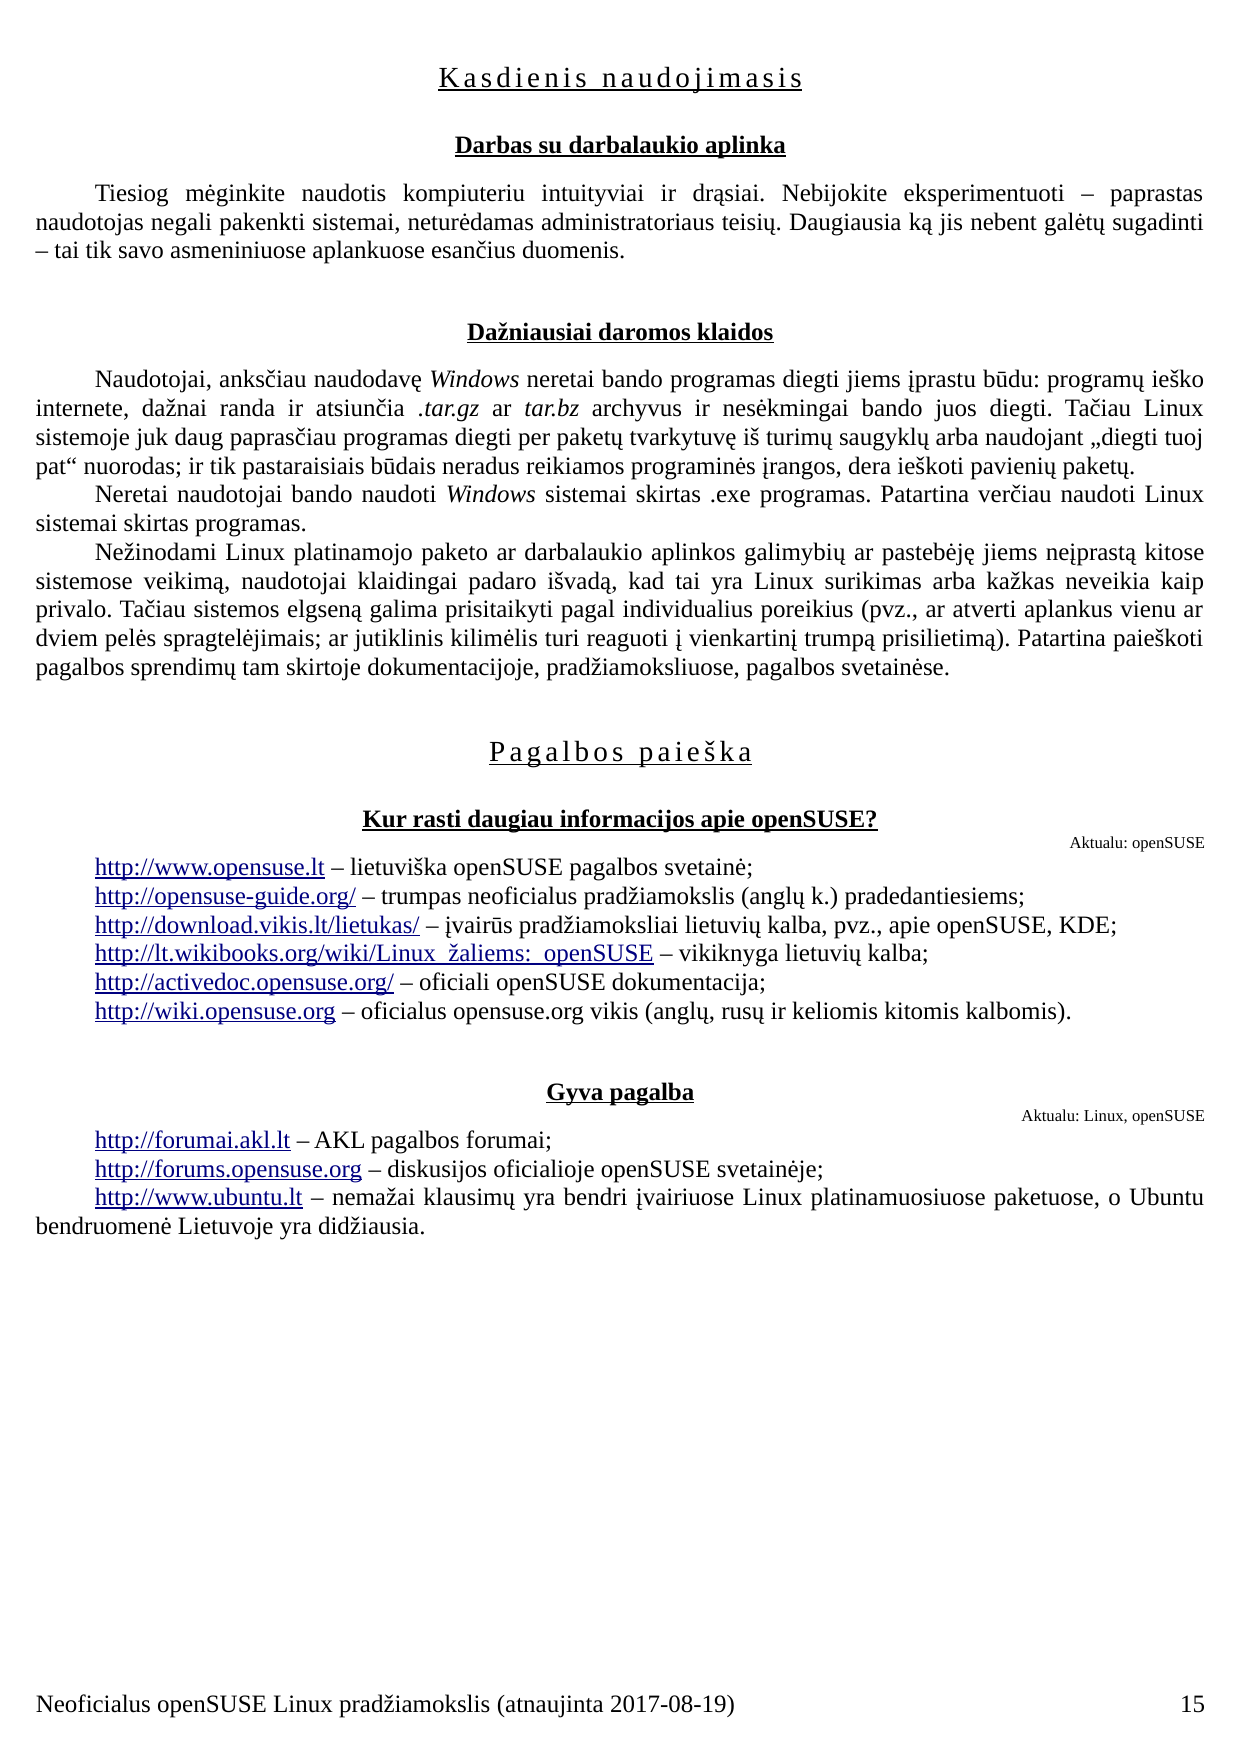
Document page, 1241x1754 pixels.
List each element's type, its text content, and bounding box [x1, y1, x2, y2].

subtitle Kasdienis naudojimasis [35, 60, 1205, 94]
text Aktualu: openSUSE [35, 833, 1205, 852]
text http://wiki.opensuse.org – oficialus opensuse.org vikis (anglų, rusų ir keliomis kitomis kalbomis). [35, 996, 1205, 1025]
text Kur rasti daugiau informacijos apie openSUSE? [35, 804, 1205, 833]
text http://lt.wikibooks.org/wiki/Linux_žaliems:_openSUSE – vikiknyga lietuvių kalba; [35, 938, 1205, 967]
text Tiesiog mėginkite naudotis kompiuteriu intuityviai ir drąsiai. Nebijokite eksperimentuoti – paprastas naudotojas negali pakenkti sistemai, neturėdamas administratoriaus teisių. Daugiausia ką jis nebent galėtų sugadinti – tai tik savo asmeniniuose aplankuose esančius duomenis. [35, 178, 1205, 264]
text Neretai naudotojai bando naudoti Windows sistemai skirtas .exe programas. Patartina verčiau naudoti Linux sistemai skirtas programas. [35, 479, 1205, 537]
text http://download.vikis.lt/lietukas/ – įvairūs pradžiamoksliai lietuvių kalba, pvz., apie openSUSE, KDE; [35, 910, 1205, 938]
text http://activedoc.opensuse.org/ – oficiali openSUSE dokumentacija; [35, 967, 1205, 996]
text Nežinodami Linux platinamojo paketo ar darbalaukio aplinkos galimybių ar pastebėję jiems neįprastą kitose sistemose veikimą, naudotojai klaidingai padaro išvadą, kad tai yra Linux surikimas arba kažkas neveikia kaip privalo. Tačiau sistemos elgseną galima prisitaikyti pagal individualius poreikius (pvz., ar atverti aplankus vienu ar dviem pelės spragtelėjimais; ar jutiklinis kilimėlis turi reaguoti į vienkartinį trumpą prisilietimą). Patartina paieškoti pagalbos sprendimų tam skirtoje dokumentacijoje, pradžiamoksliuose, pagalbos svetainėse. [35, 537, 1205, 681]
text Darbas su darbalaukio aplinka [35, 130, 1205, 159]
text http://www.opensuse.lt – lietuviška openSUSE pagalbos svetainė; [35, 852, 1205, 881]
text http://opensuse-guide.org/ – trumpas neoficialus pradžiamokslis (anglų k.) pradedantiesiems; [35, 881, 1205, 910]
text Naudotojai, anksčiau naudodavę Windows neretai bando programas diegti jiems įprastu būdu: programų ieško internete, dažnai randa ir atsiunčia .tar.gz ar tar.bz archyvus ir nesėkmingai bando juos diegti. Tačiau Linux sistemoje juk daug paprasčiau programas diegti per paketų tvarkytuvę iš turimų saugyklų arba naudojant „diegti tuoj pat“ nuorodas; ir tik pastaraisiais būdais neradus reikiamos programinės įrangos, dera ieškoti pavienių paketų. [35, 364, 1205, 479]
text Aktualu: Linux, openSUSE [35, 1106, 1205, 1125]
text Gyva pagalba [35, 1077, 1205, 1106]
text http://forumai.akl.lt – AKL pagalbos forumai; [35, 1125, 1205, 1154]
text Dažniausiai daromos klaidos [35, 317, 1205, 345]
subtitle Pagalbos paieška [35, 734, 1205, 768]
text http://forums.opensuse.org – diskusijos oficialioje openSUSE svetainėje; [35, 1154, 1205, 1182]
text http://www.ubuntu.lt – nemažai klausimų yra bendri įvairiuose Linux platinamuosiuose paketuose, o Ubuntu bendruomenė Lietuvoje yra didžiausia. [35, 1182, 1205, 1240]
